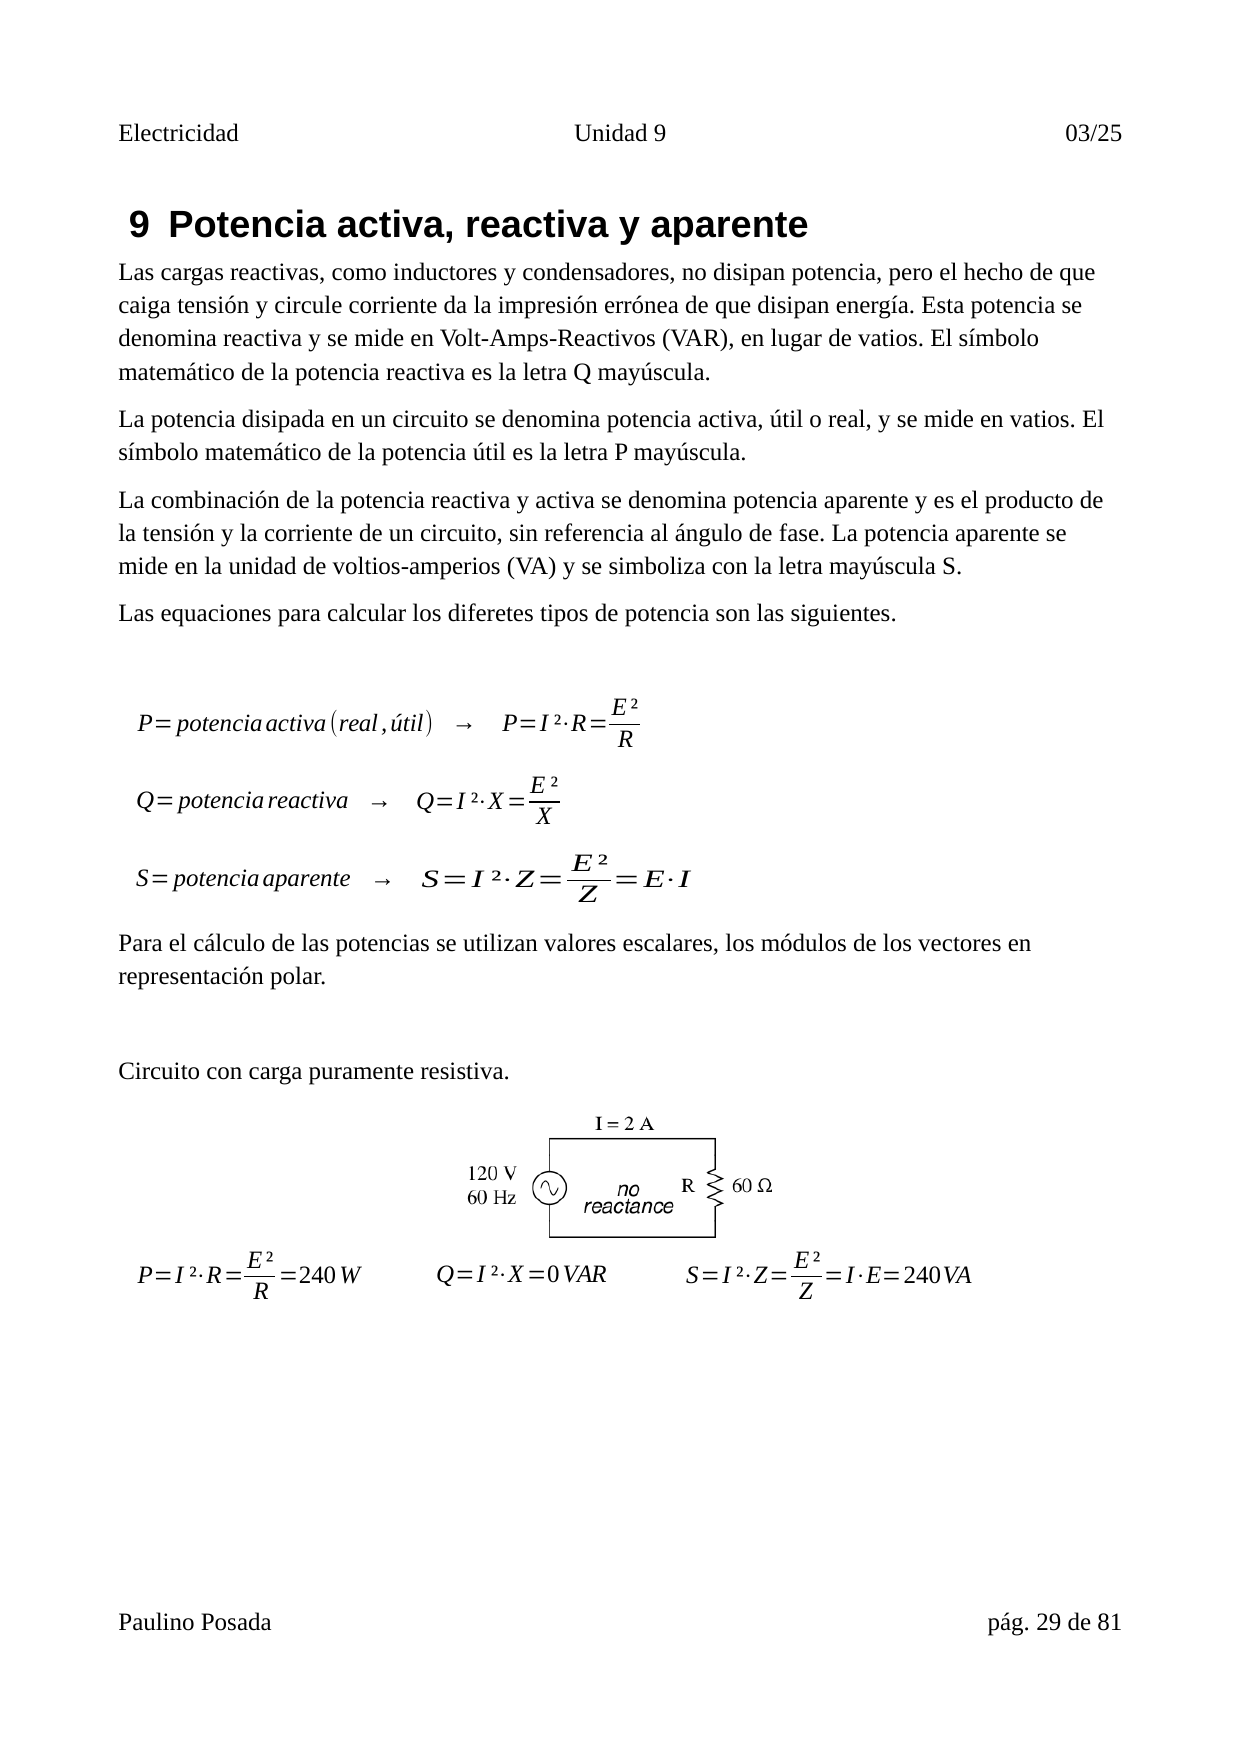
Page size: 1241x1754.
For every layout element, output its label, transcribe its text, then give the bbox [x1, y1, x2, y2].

subtitle Potencia activa, reactiva y aparente [118, 201, 1122, 245]
text → [118, 694, 1122, 753]
text → [118, 850, 1122, 909]
text Las cargas reactivas, como inductores y condensadores, no disipan potencia, pero el hecho de que caiga tensión y circule corriente da la impresión errónea de que disipan energía. Esta potencia se denomina reactiva y se mide en Volt-Amps-Reactivos (VAR), en lugar de vatios. El símbolo matemático de la potencia reactiva es la letra Q mayúscula. [118, 257, 1122, 385]
text La potencia disipada en un circuito se denomina potencia activa, útil o real, y se mide en vatios. El símbolo matemático de la potencia útil es la letra P mayúscula. [118, 404, 1122, 466]
text La combinación de la potencia reactiva y activa se denomina potencia aparente y es el producto de la tensión y la corriente de un circuito, sin referencia al ángulo de fase. La potencia aparente se mide en la unidad de voltios-amperios (VA) y se simboliza con la letra mayúscula S. [118, 485, 1122, 579]
text Las equaciones para calcular los diferetes tipos de potencia son las siguientes. [118, 598, 1122, 627]
text → [118, 772, 1122, 831]
text Circuito con carga puramente resistiva. [118, 1056, 1122, 1085]
text Para el cálculo de las potencias se utilizan valores escalares, los módulos de los vectores en representación polar. [118, 928, 1122, 989]
picture [453, 1103, 787, 1246]
